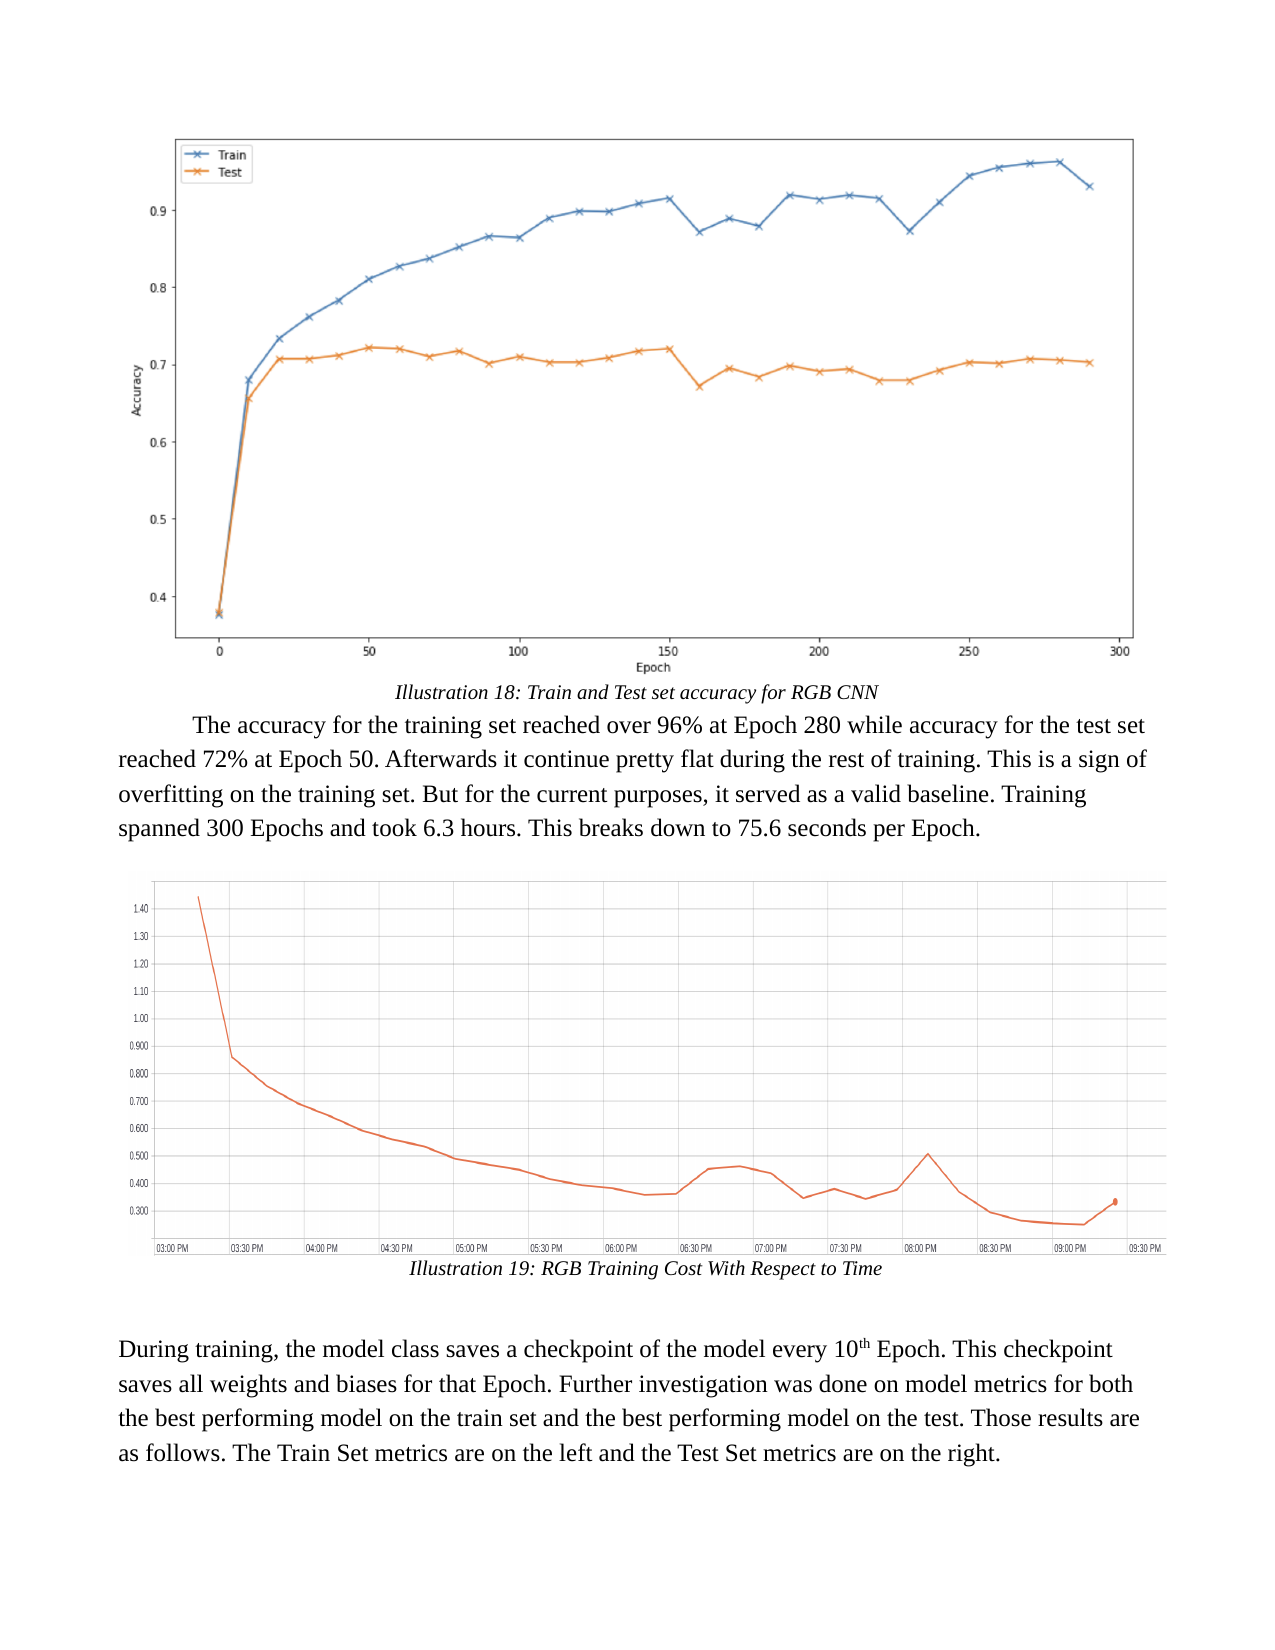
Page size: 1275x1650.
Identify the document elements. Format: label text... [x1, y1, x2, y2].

text [118, 118, 1157, 130]
text During training, the model class saves a checkpoint of the model every 10th Epoch. This checkpoint saves all weights and biases for that Epoch. Further investigation was done on model metrics for both the best performing model on the train set and the best performing model on the test. Those results are as follows. The Train Set metrics are on the left and the Test Set metrics are on the right. [118, 1334, 1157, 1467]
text Illustration 19: RGB Training Cost With Respect to Time [89, 871, 1204, 1280]
picture [127, 871, 1167, 1256]
text The accuracy for the training set reached over 96% at Epoch 280 while accuracy for the test set reached 72% at Epoch 50. Afterwards it continue pretty flat during the rest of training. This is a sign of overfitting on the training set. But for the current purposes, it served as a valid baseline. Training spanned 300 Epochs and took 6.3 hours. This breaks down to 75.6 seconds per Epoch. [118, 704, 1157, 842]
picture [118, 130, 1157, 680]
text Illustration 18: Train and Test set accuracy for RGB CNN [118, 680, 1157, 704]
text [89, 859, 1204, 871]
